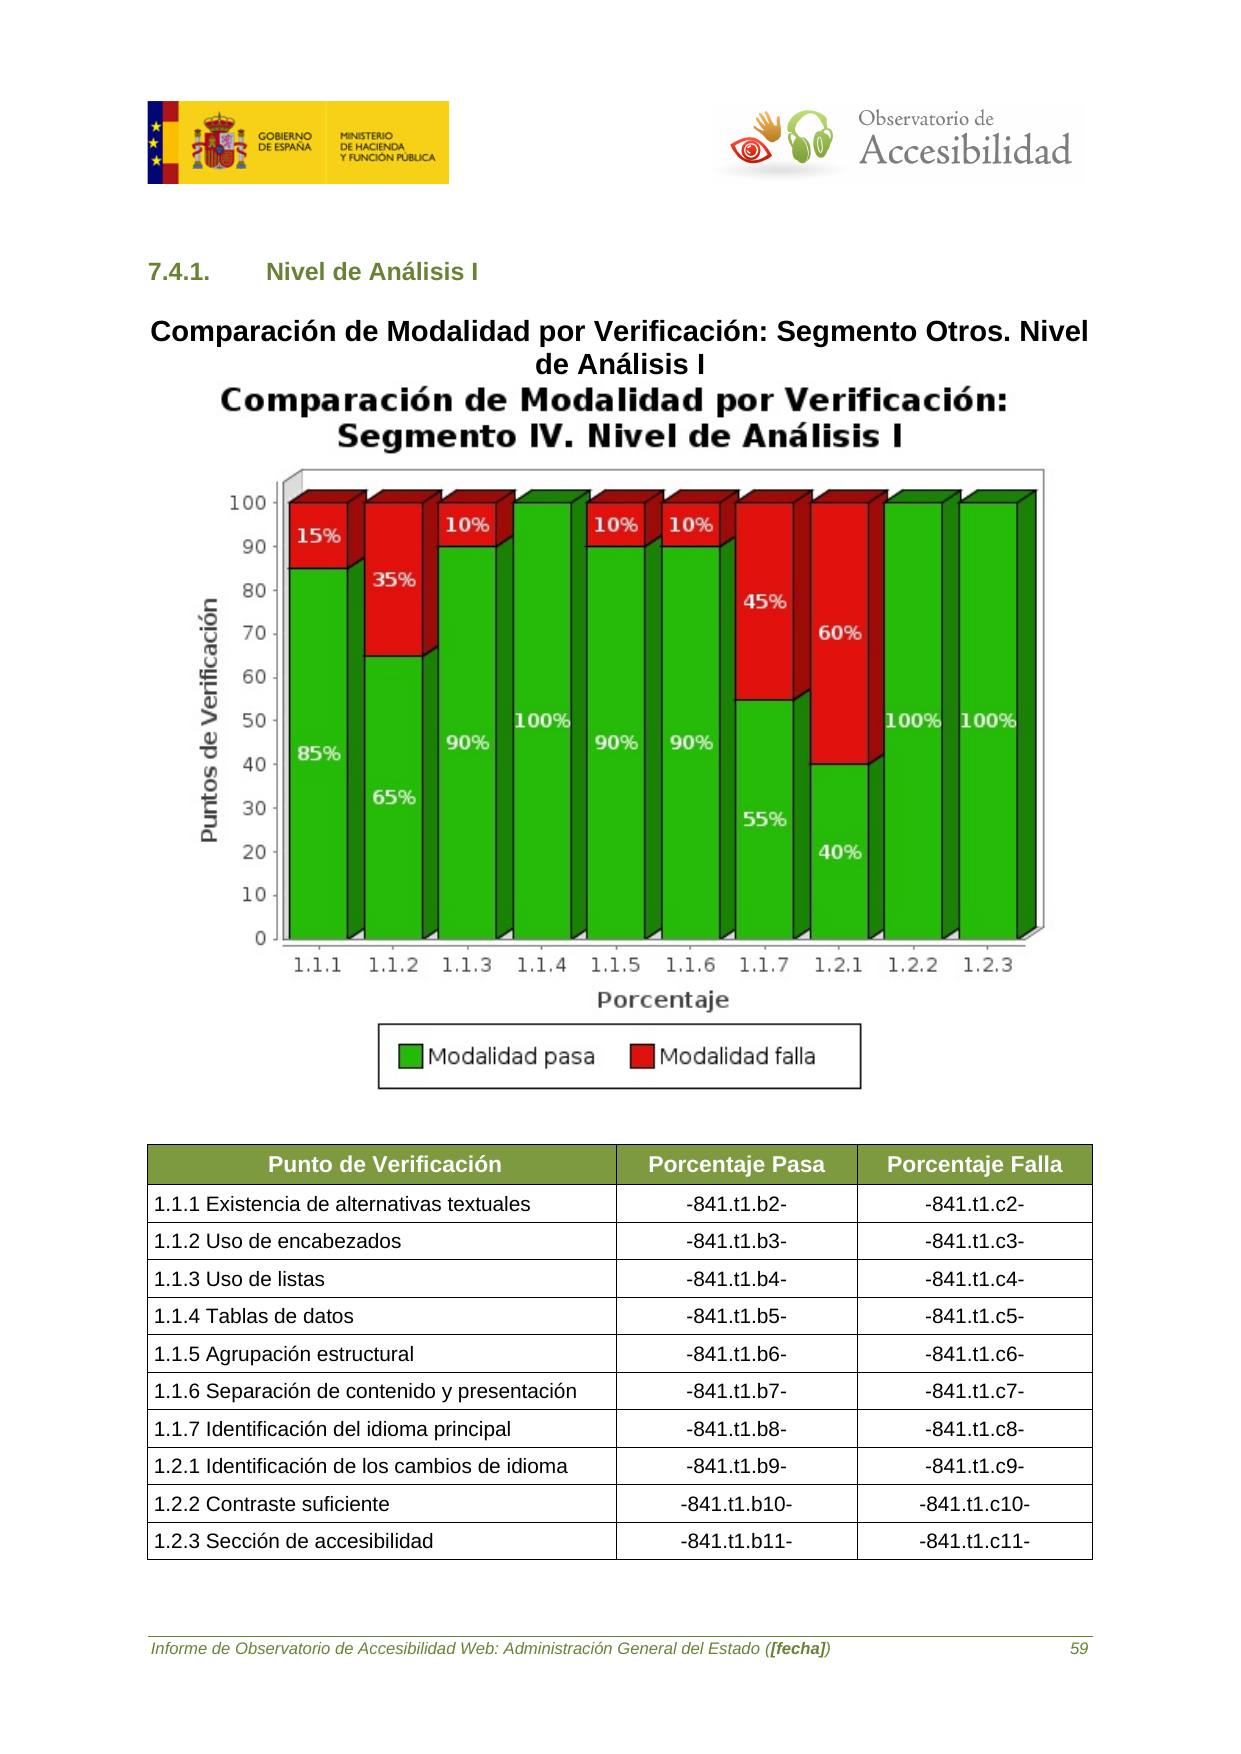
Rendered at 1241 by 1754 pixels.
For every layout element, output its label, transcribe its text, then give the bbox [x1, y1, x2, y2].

table_header Porcentaje Falla [858, 1145, 1092, 1184]
table_cell 1.1.7 Identificación del idioma principal [148, 1410, 616, 1447]
table_cell -841.t1.b2- [617, 1185, 857, 1222]
table_cell 1.1.1 Existencia de alternativas textuales [148, 1185, 616, 1222]
table_cell -841.t1.b4- [617, 1260, 857, 1297]
picture [710, 101, 1086, 184]
table_cell -841.t1.b7- [617, 1373, 857, 1409]
table_cell -841.t1.b8- [617, 1410, 857, 1447]
picture [178, 380, 1062, 1091]
table_cell -841.t1.b10- [617, 1485, 857, 1522]
table_cell -841.t1.c9- [858, 1448, 1092, 1484]
table_cell -841.t1.c5- [858, 1298, 1092, 1334]
table_cell 1.1.5 Agrupación estructural [148, 1335, 616, 1372]
table_cell -841.t1.c11- [858, 1523, 1092, 1559]
table_cell -841.t1.c7- [858, 1373, 1092, 1409]
text Comparación de Modalidad por Verificación: Segmento Otros. Nivel de Análisis I [148, 314, 1092, 381]
table_cell -841.t1.c8- [858, 1410, 1092, 1447]
table_cell -841.t1.b5- [617, 1298, 857, 1334]
table_header Punto de Verificación [148, 1145, 616, 1184]
table_cell 1.2.2 Contraste suficiente [148, 1485, 616, 1522]
table_cell -841.t1.c4- [858, 1260, 1092, 1297]
table_cell 1.1.2 Uso de encabezados [148, 1223, 616, 1259]
table_cell 1.1.4 Tablas de datos [148, 1298, 616, 1334]
table_cell -841.t1.b6- [617, 1335, 857, 1372]
table_cell 1.2.3 Sección de accesibilidad [148, 1523, 616, 1559]
table_cell -841.t1.c3- [858, 1223, 1092, 1259]
picture [147, 101, 450, 184]
table_cell -841.t1.b11- [617, 1523, 857, 1559]
table_cell -841.t1.c6- [858, 1335, 1092, 1372]
table_cell -841.t1.b3- [617, 1223, 857, 1259]
subtitle Nivel de Análisis I [148, 257, 1092, 286]
table_cell -841.t1.c10- [858, 1485, 1092, 1522]
table_cell -841.t1.c2- [858, 1185, 1092, 1222]
table_cell 1.2.1 Identificación de los cambios de idioma [148, 1448, 616, 1484]
table_cell -841.t1.b9- [617, 1448, 857, 1484]
table_header Porcentaje Pasa [617, 1145, 857, 1184]
table_cell 1.1.6 Separación de contenido y presentación [148, 1373, 616, 1409]
table_cell 1.1.3 Uso de listas [148, 1260, 616, 1297]
